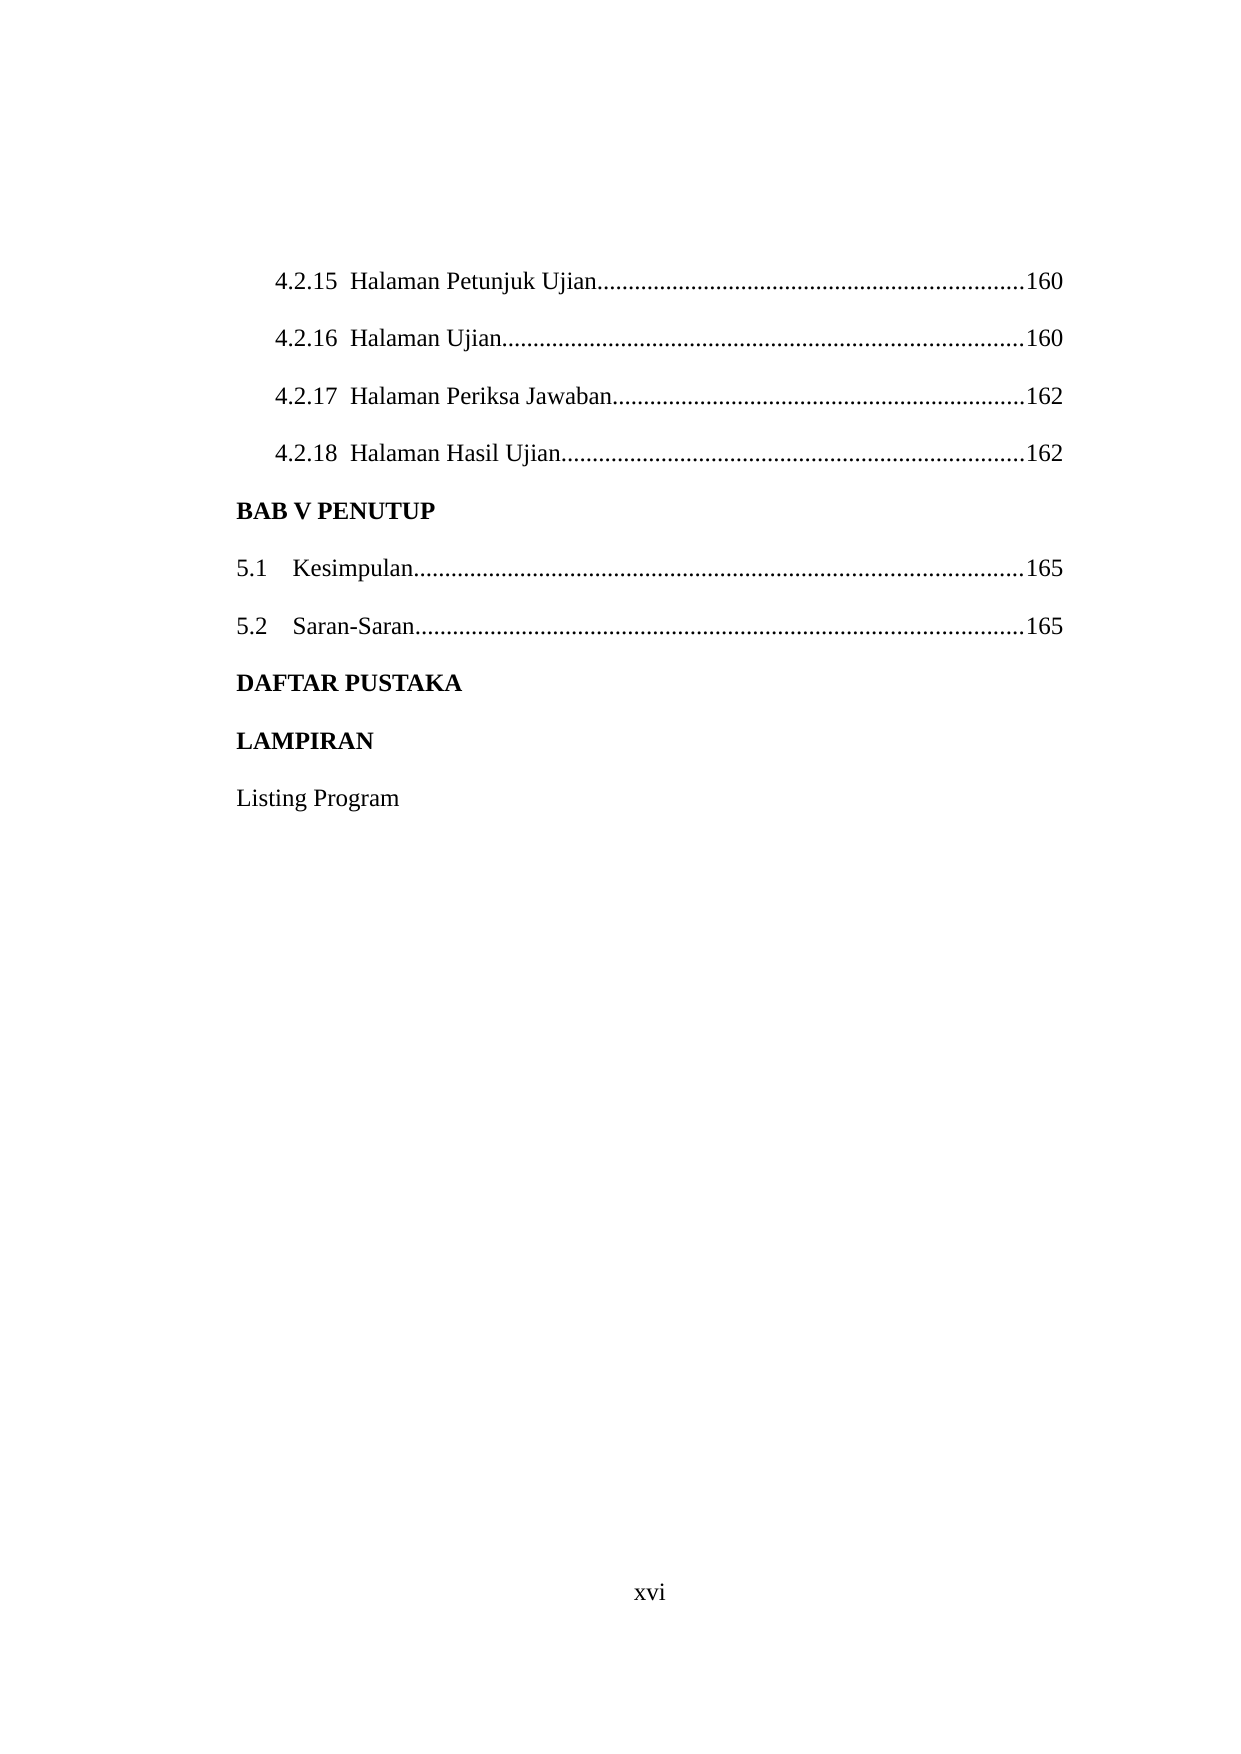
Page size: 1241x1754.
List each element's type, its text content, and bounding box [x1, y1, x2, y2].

subtitle BAB V PENUTUP [236, 496, 1063, 524]
subtitle 4.2.17 Halaman Periksa Jawaban 162 [236, 381, 1063, 409]
subtitle 5.2 Saran-Saran 165 [236, 611, 1063, 639]
subtitle LAMPIRAN [236, 726, 1063, 754]
subtitle 4.2.16 Halaman Ujian 160 [236, 323, 1063, 352]
subtitle Listing Program [236, 783, 1063, 812]
subtitle 4.2.15 Halaman Petunjuk Ujian 160 [236, 266, 1063, 294]
subtitle DAFTAR PUSTAKA [236, 668, 1063, 697]
subtitle 4.2.18 Halaman Hasil Ujian 162 [236, 438, 1063, 467]
subtitle 5.1 Kesimpulan 165 [236, 553, 1063, 582]
